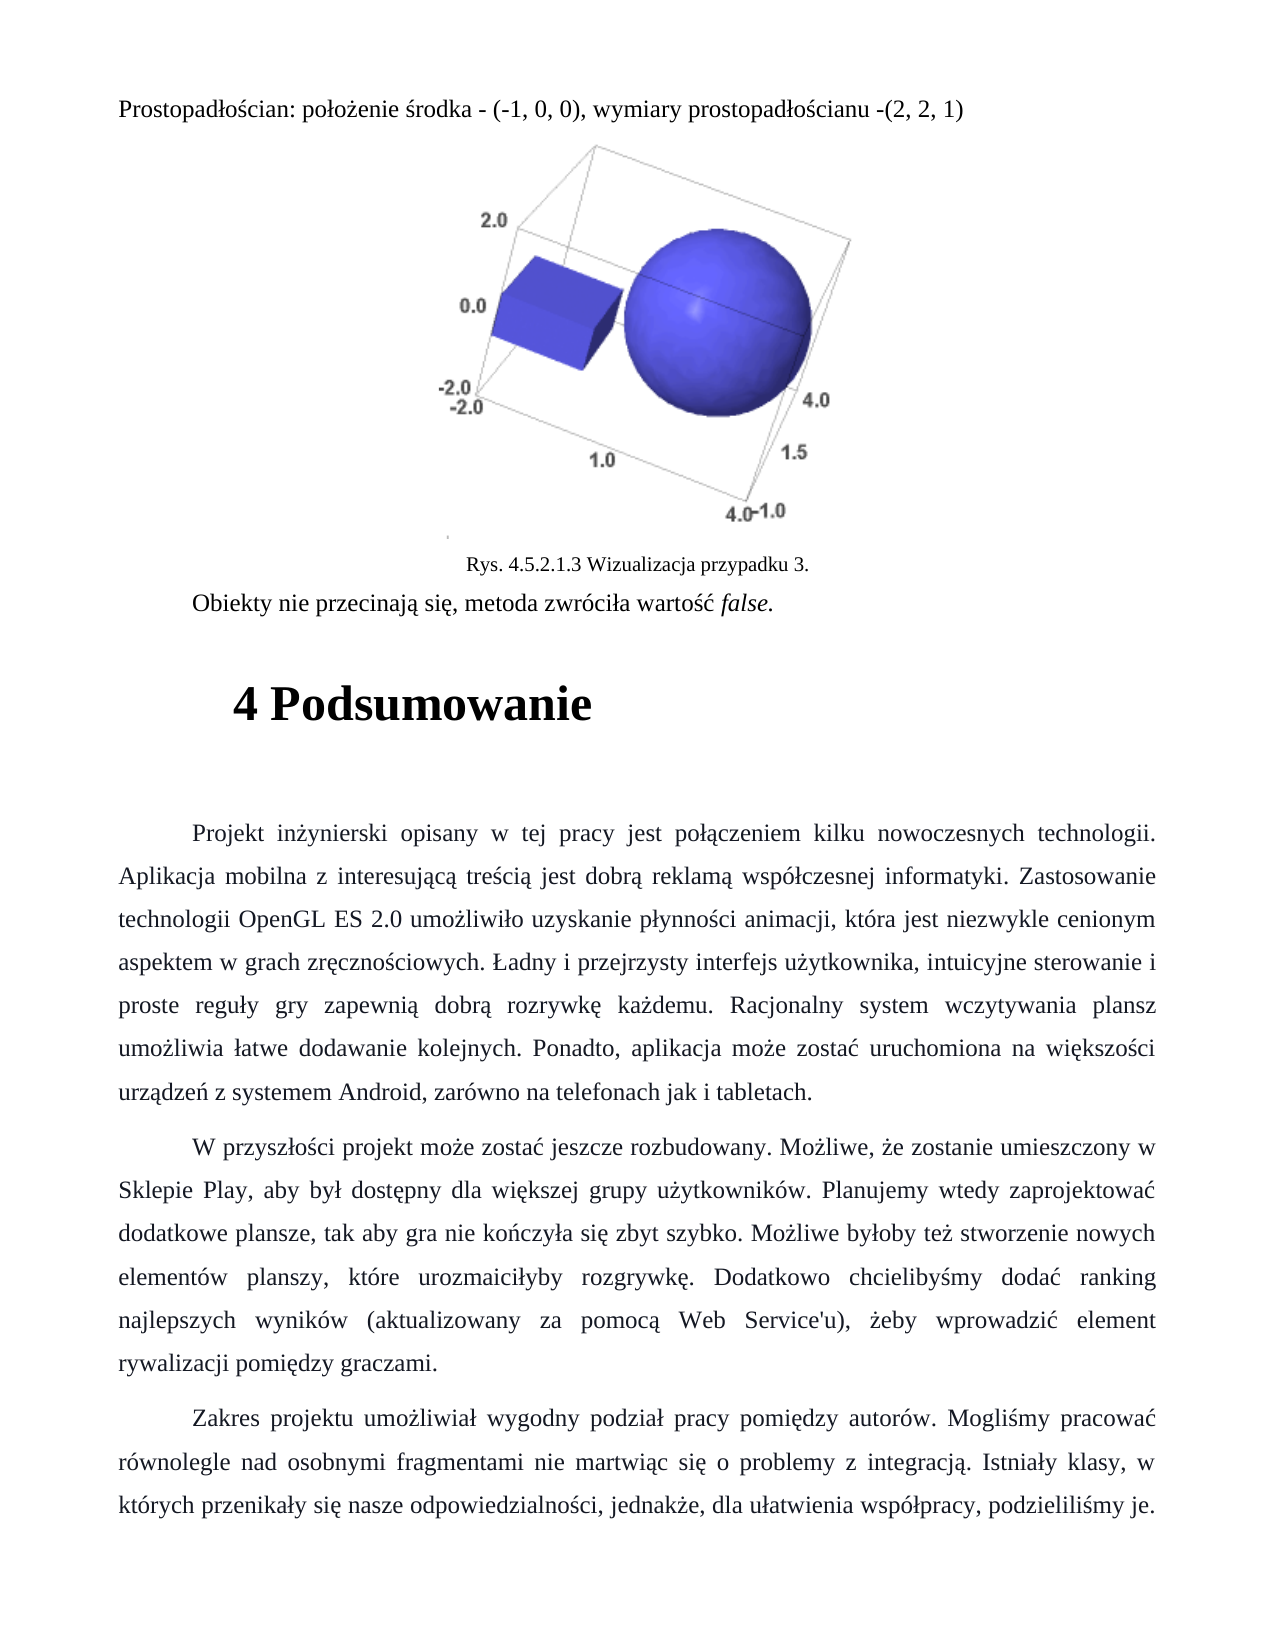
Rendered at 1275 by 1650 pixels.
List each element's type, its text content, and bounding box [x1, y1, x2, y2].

text Projekt inżynierski opisany w tej pracy jest połączeniem kilku nowoczesnych technologii. Aplikacja mobilna z interesującą treścią jest dobrą reklamą współczesnej informatyki. Zastosowanie technologii OpenGL ES 2.0 umożliwiło uzyskanie płynności animacji, która jest niezwykle cenionym aspektem w grach zręcznościowych. Ładny i przejrzysty interfejs użytkownika, intuicyjne sterowanie i proste reguły gry zapewnią dobrą rozrywkę każdemu. Racjonalny system wczytywania plansz umożliwia łatwe dodawanie kolejnych. Ponadto, aplikacja może zostać uruchomiona na większości urządzeń z systemem Android, zarówno na telefonach jak i tabletach. [118, 818, 1157, 1105]
text W przyszłości projekt może zostać jeszcze rozbudowany. Możliwe, że zostanie umieszczony w Sklepie Play, aby był dostępny dla większej grupy użytkowników. Planujemy wtedy zaprojektować dodatkowe plansze, tak aby gra nie kończyła się zbyt szybko. Możliwe byłoby też stworzenie nowych elementów planszy, które urozmaiciłyby rozgrywkę. Dodatkowo chcielibyśmy dodać ranking najlepszych wyników (aktualizowany za pomocą Web Service'u), żeby wprowadzić element rywalizacji pomiędzy graczami. [118, 1132, 1157, 1377]
text Prostopadłościan: położenie środka - (-1, 0, 0), wymiary prostopadłościanu -(2, 2, 1) [118, 94, 1157, 123]
text Zakres projektu umożliwiał wygodny podział pracy pomiędzy autorów. Mogliśmy pracować równolegle nad osobnymi fragmentami nie martwiąc się o problemy z integracją. Istniały klasy, w których przenikały się nasze odpowiedzialności, jednakże, dla ułatwienia współpracy, podzieliliśmy je. [118, 1403, 1157, 1518]
picture [438, 132, 856, 539]
text Rys. 4.5.2.1.3 Wizualizacja przypadku 3. [118, 138, 1157, 576]
text Obiekty nie przecinają się, metoda zwróciła wartość false. [118, 588, 1157, 617]
subtitle Podsumowanie [221, 674, 1157, 732]
